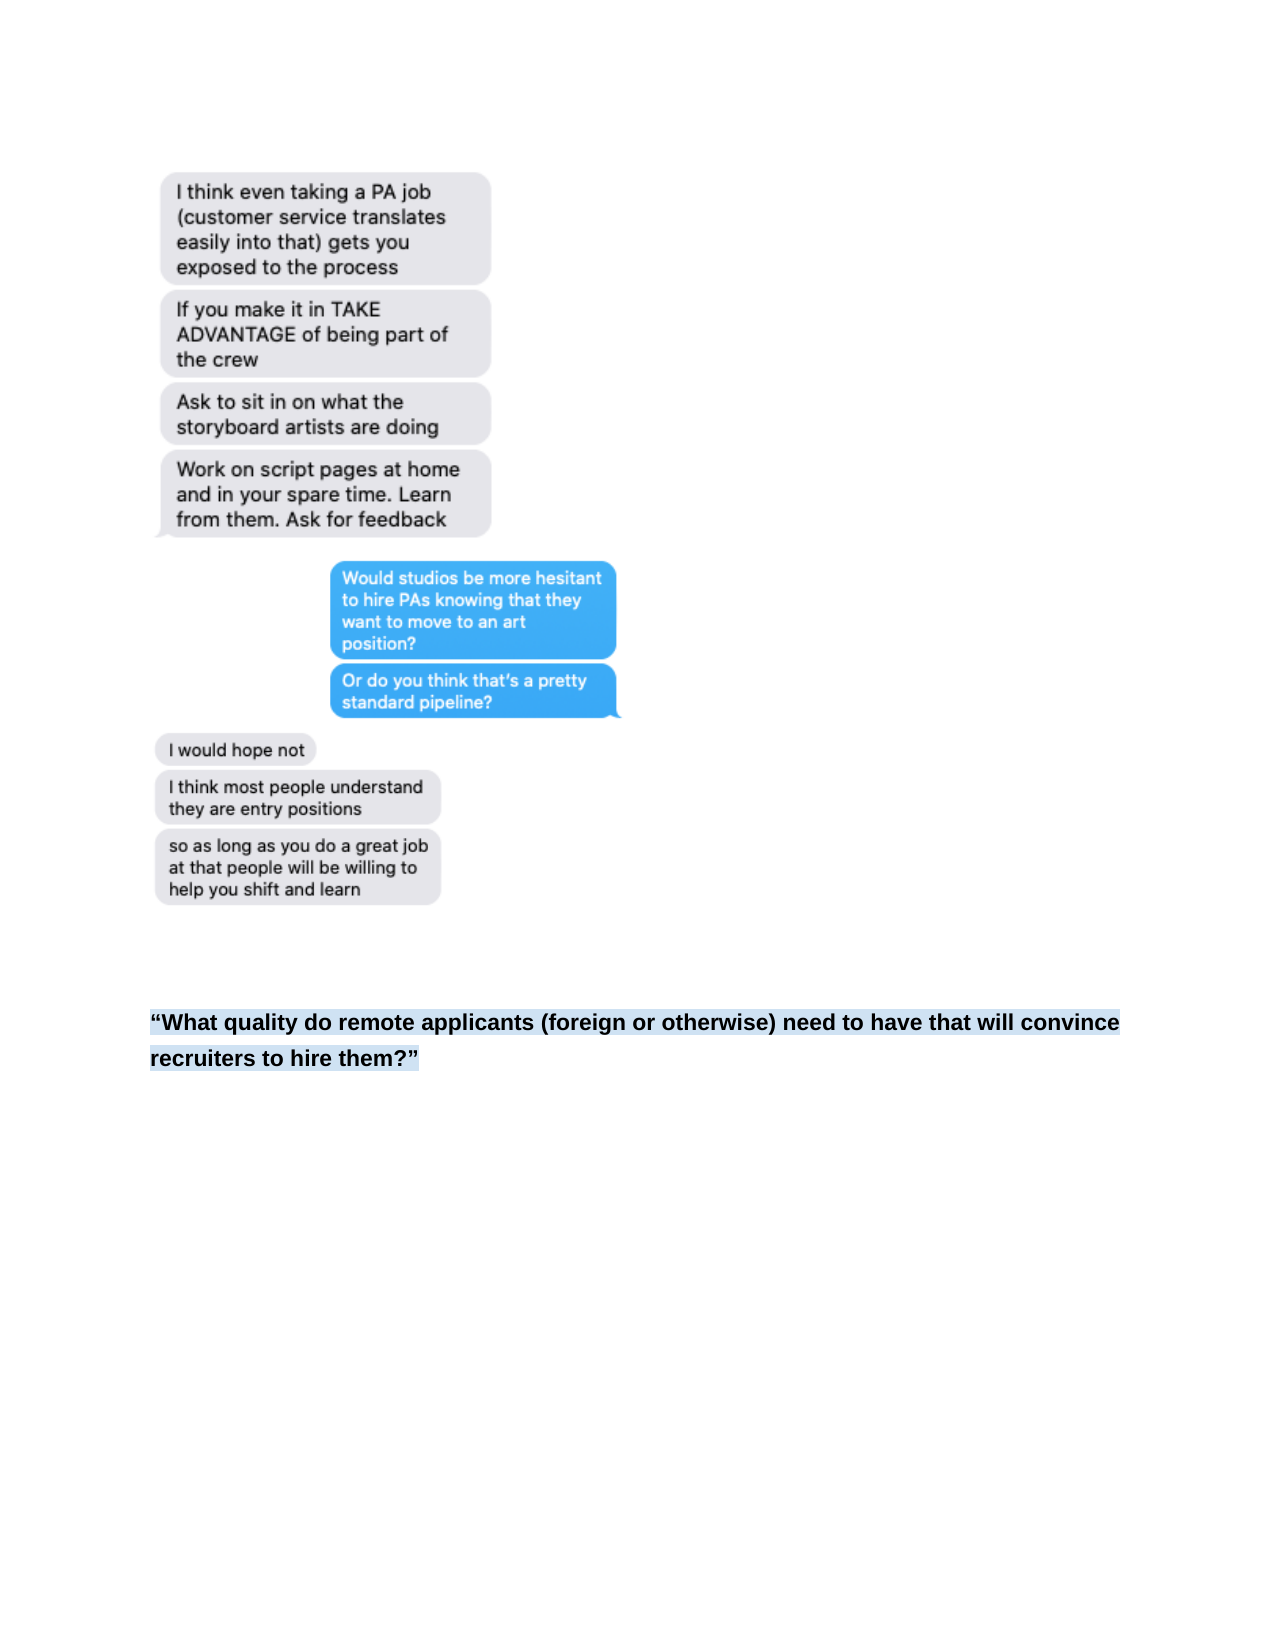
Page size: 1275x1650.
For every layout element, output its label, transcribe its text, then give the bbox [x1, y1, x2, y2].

text “What quality do remote applicants (foreign or otherwise) need to have that will convince recruiters to hire them?” [150, 1008, 1125, 1071]
picture [150, 553, 625, 908]
picture [150, 150, 509, 544]
